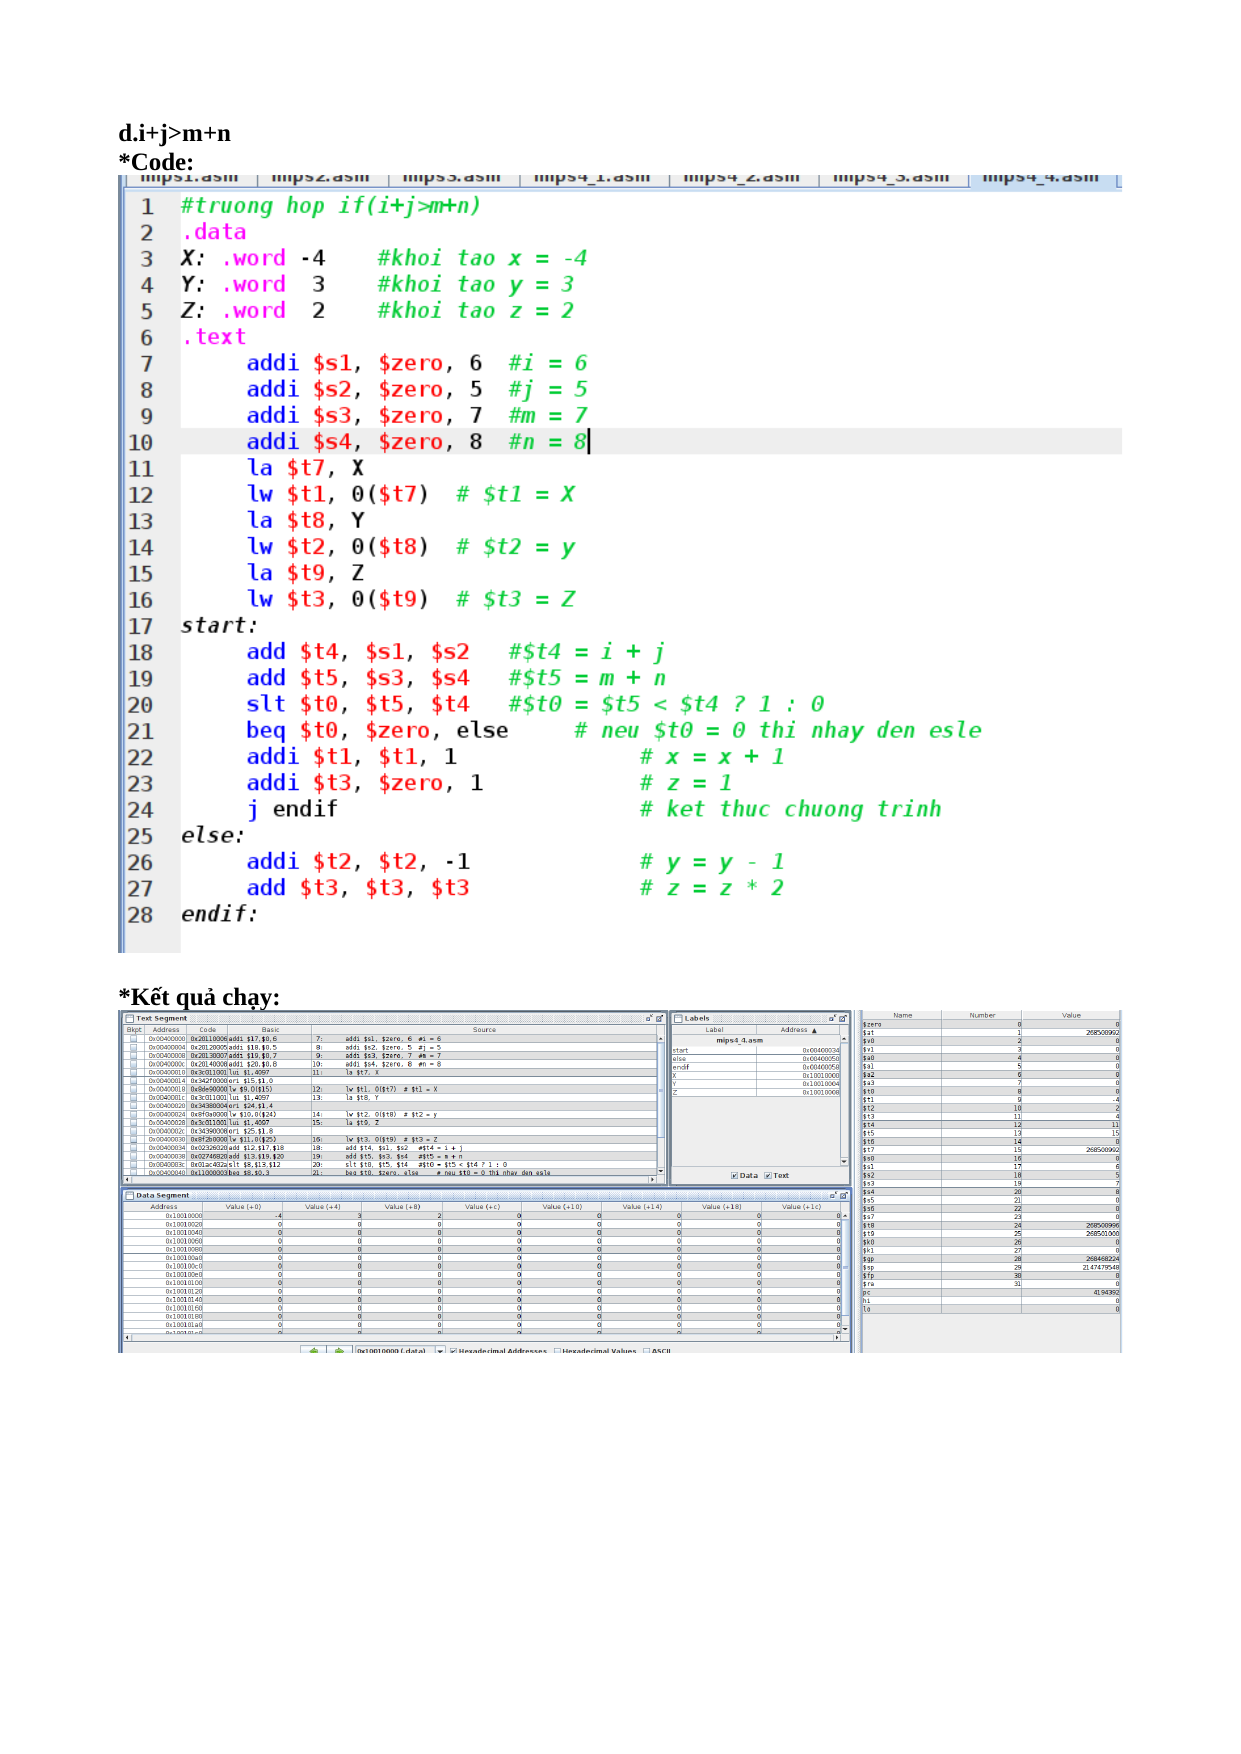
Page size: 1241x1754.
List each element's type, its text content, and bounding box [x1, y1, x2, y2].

picture [118, 175, 1123, 953]
text *Kết quả chạy: [118, 982, 1122, 1010]
text d.i+j>m+n [118, 118, 1122, 147]
text *Code: [118, 147, 1122, 175]
picture [118, 1010, 1123, 1353]
